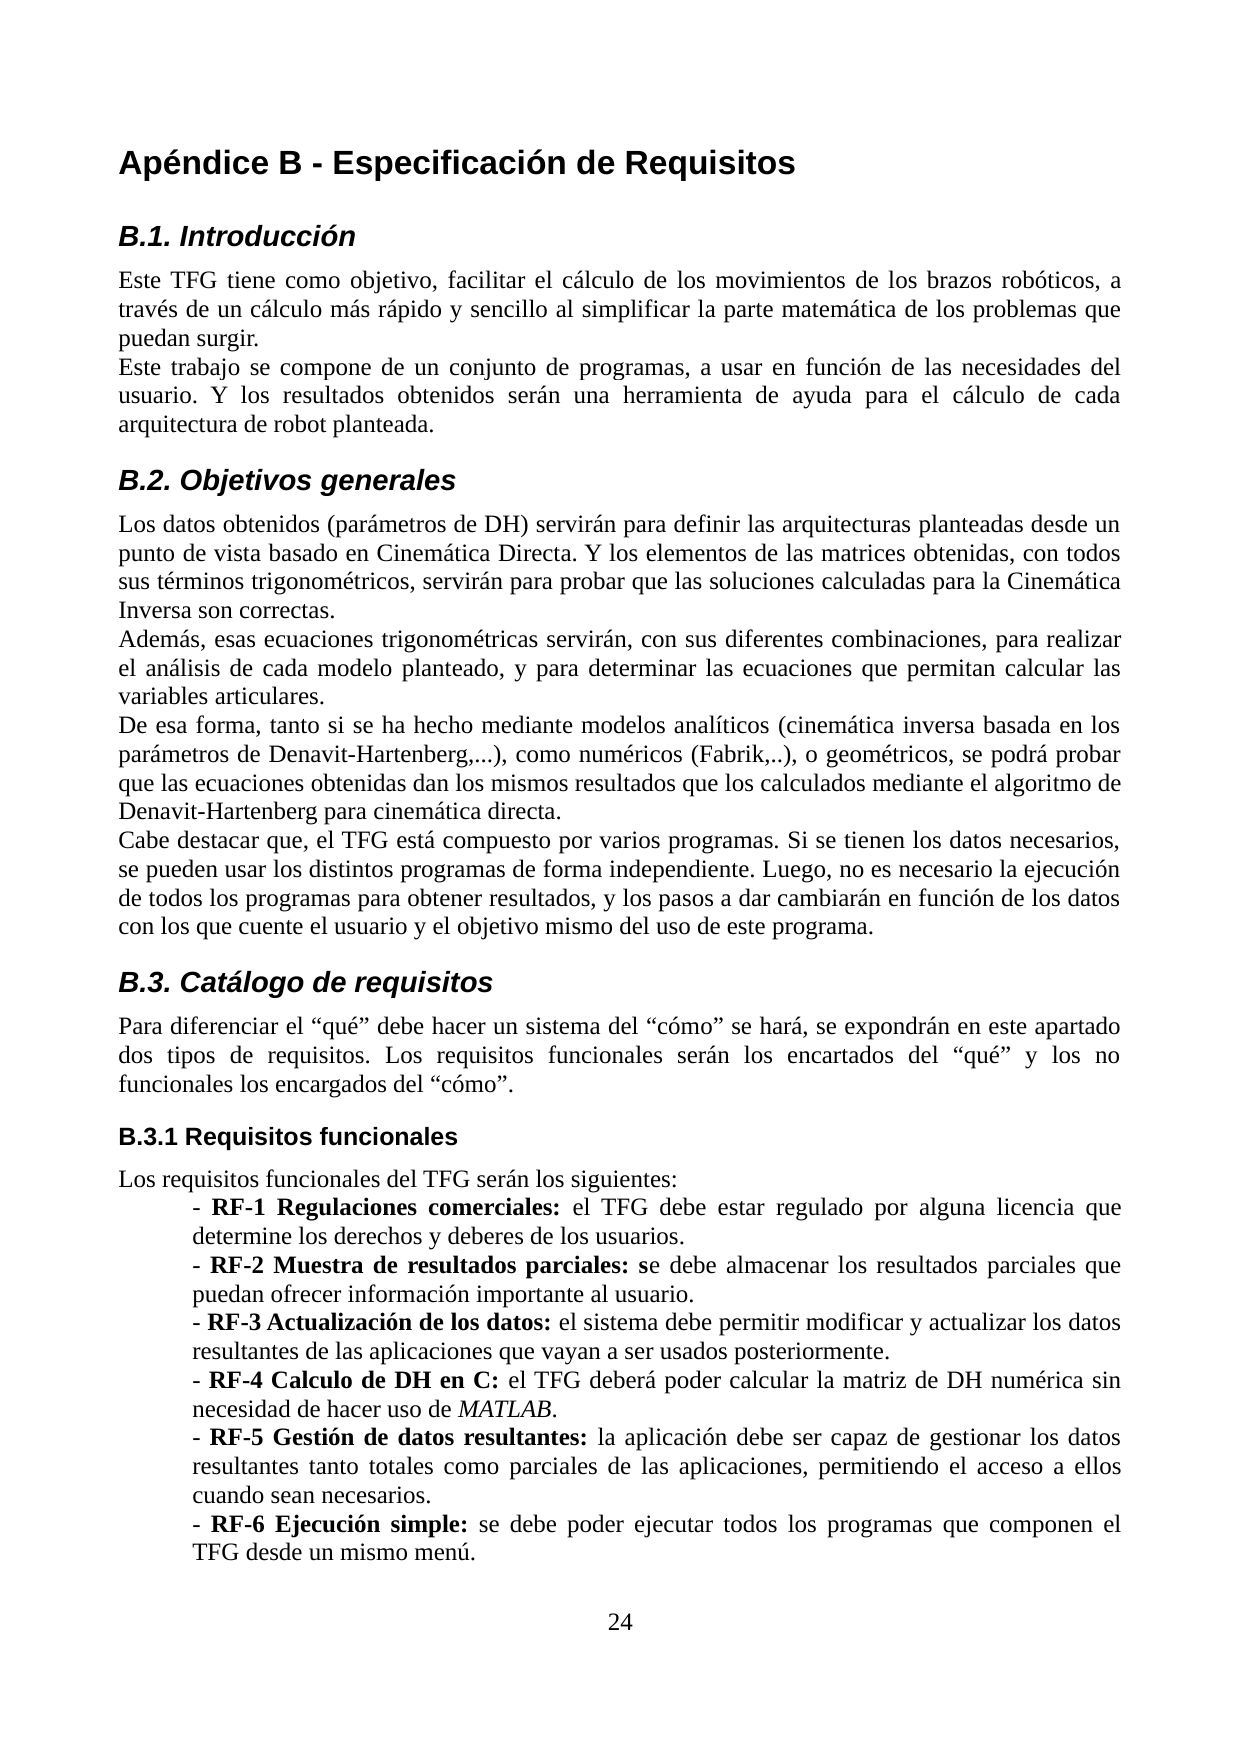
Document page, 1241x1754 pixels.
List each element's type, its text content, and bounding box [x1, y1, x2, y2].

subtitle B.2. Objetivos generales [118, 463, 1122, 496]
text Además, esas ecuaciones trigonométricas servirán, con sus diferentes combinaciones, para realizar el análisis de cada modelo planteado, y para determinar las ecuaciones que permitan calcular las variables articulares. [118, 624, 1122, 710]
subtitle Apéndice B - Especificación de Requisitos [118, 143, 1122, 182]
text Este trabajo se compone de un conjunto de programas, a usar en función de las necesidades del usuario. Y los resultados obtenidos serán una herramienta de ayuda para el cálculo de cada arquitectura de robot planteada. [118, 352, 1122, 438]
text - RF-1 Regulaciones comerciales: el TFG debe estar regulado por alguna licencia que determine los derechos y deberes de los usuarios. [192, 1192, 1122, 1250]
text - RF-3 Actualización de los datos: el sistema debe permitir modificar y actualizar los datos resultantes de las aplicaciones que vayan a ser usados posteriormente. [192, 1307, 1122, 1365]
subtitle B.1. Introducción [118, 219, 1122, 253]
text Los requisitos funcionales del TFG serán los siguientes: [118, 1164, 1122, 1192]
text - RF-5 Gestión de datos resultantes: la aplicación debe ser capaz de gestionar los datos resultantes tanto totales como parciales de las aplicaciones, permitiendo el acceso a ellos cuando sean necesarios. [192, 1422, 1122, 1509]
text - RF-4 Calculo de DH en C: el TFG deberá poder calcular la matriz de DH numérica sin necesidad de hacer uso de MATLAB. [192, 1365, 1122, 1422]
text Cabe destacar que, el TFG está compuesto por varios programas. Si se tienen los datos necesarios, se pueden usar los distintos programas de forma independiente. Luego, no es necesario la ejecución de todos los programas para obtener resultados, y los pasos a dar cambiarán en función de los datos con los que cuente el usuario y el objetivo mismo del uso de este programa. [118, 825, 1122, 940]
text Para diferenciar el “qué” debe hacer un sistema del “cómo” se hará, se expondrán en este apartado dos tipos de requisitos. Los requisitos funcionales serán los encartados del “qué” y los no funcionales los encargados del “cómo”. [118, 1011, 1122, 1097]
subtitle B.3.1 Requisitos funcionales [118, 1122, 1122, 1151]
text - RF-6 Ejecución simple: se debe poder ejecutar todos los programas que componen el TFG desde un mismo menú. [192, 1509, 1122, 1566]
text Este TFG tiene como objetivo, facilitar el cálculo de los movimientos de los brazos robóticos, a través de un cálculo más rápido y sencillo al simplificar la parte matemática de los problemas que puedan surgir. [118, 265, 1122, 352]
subtitle B.3. Catálogo de requisitos [118, 965, 1122, 999]
text De esa forma, tanto si se ha hecho mediante modelos analíticos (cinemática inversa basada en los parámetros de Denavit-Hartenberg,...), como numéricos (Fabrik,..), o geométricos, se podrá probar que las ecuaciones obtenidas dan los mismos resultados que los calculados mediante el algoritmo de Denavit-Hartenberg para cinemática directa. [118, 710, 1122, 825]
text - RF-2 Muestra de resultados parciales: se debe almacenar los resultados parciales que puedan ofrecer información importante al usuario. [192, 1250, 1122, 1307]
text Los datos obtenidos (parámetros de DH) servirán para definir las arquitecturas planteadas desde un punto de vista basado en Cinemática Directa. Y los elementos de las matrices obtenidas, con todos sus términos trigonométricos, servirán para probar que las soluciones calculadas para la Cinemática Inversa son correctas. [118, 509, 1122, 624]
